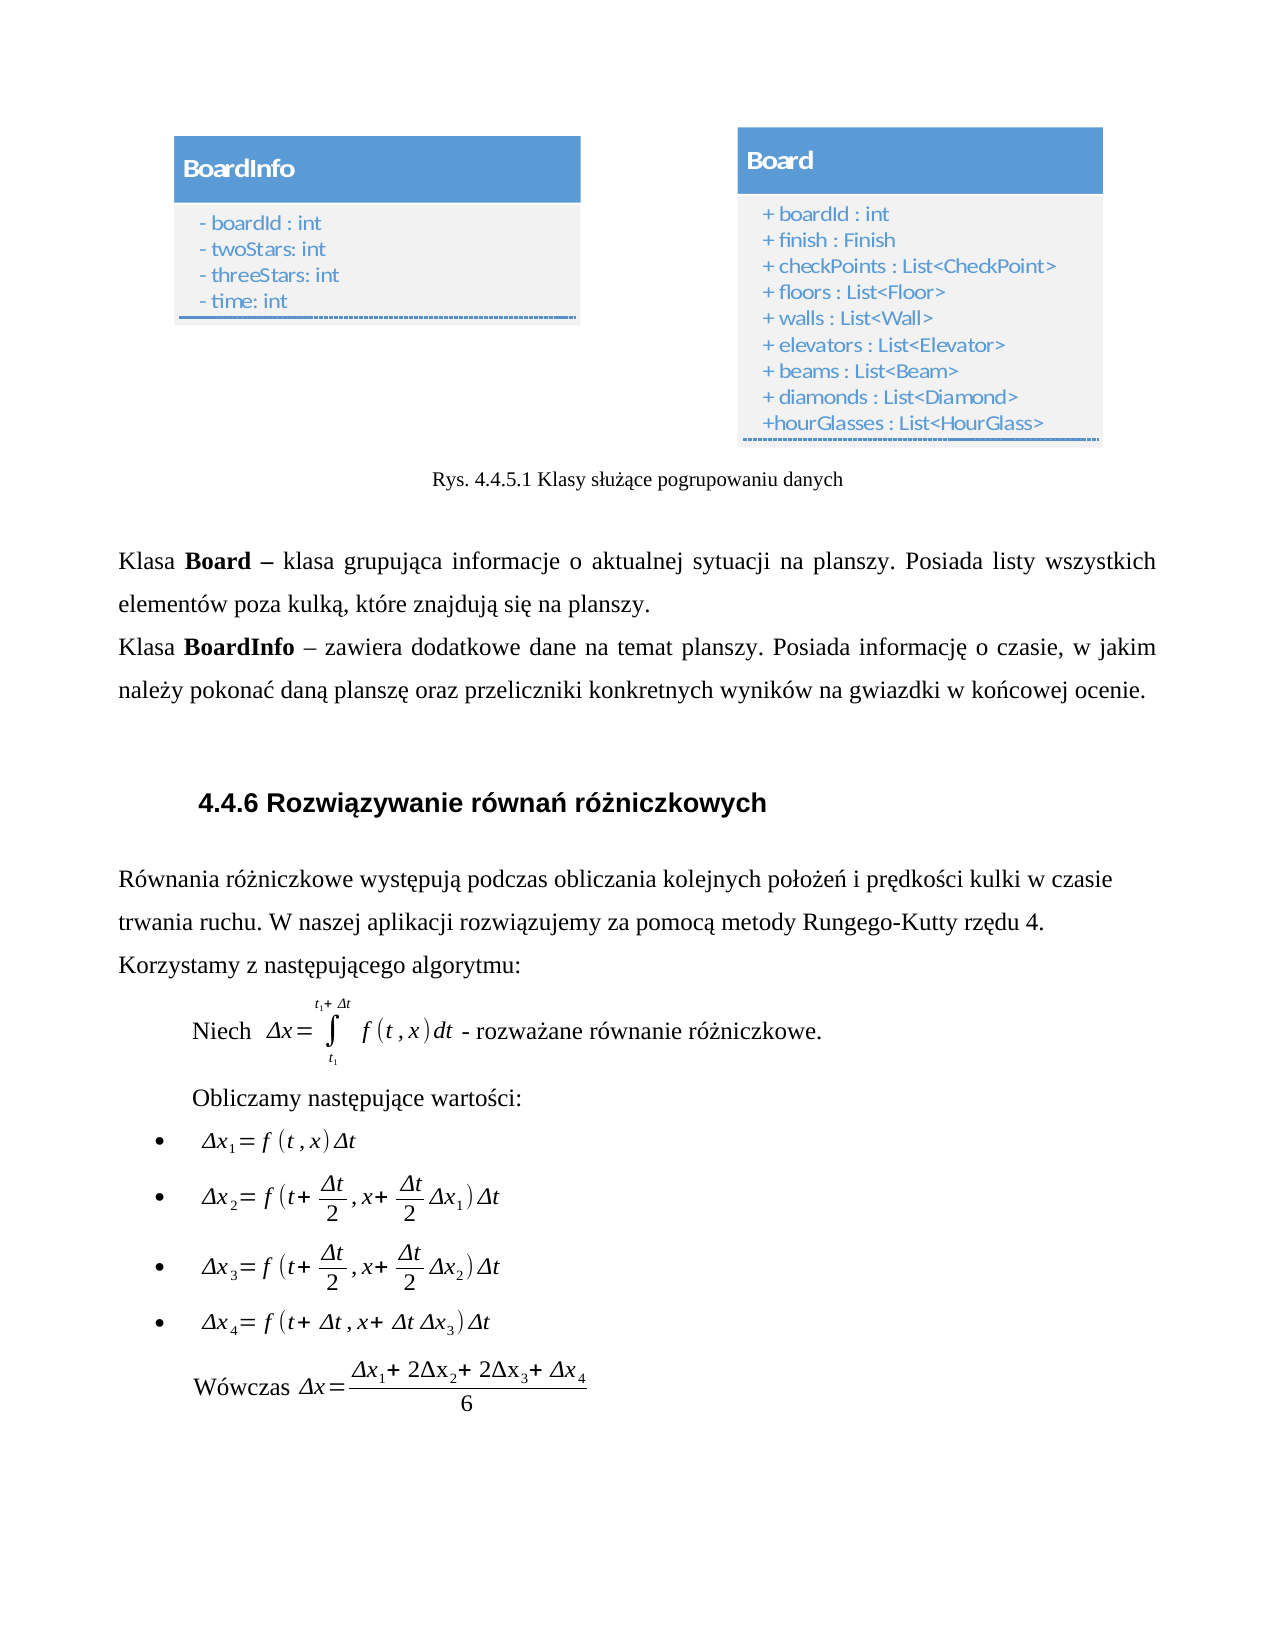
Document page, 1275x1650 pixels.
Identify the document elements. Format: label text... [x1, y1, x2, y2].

text Niech - rozważane równanie różniczkowe. Obliczamy następujące wartości: [118, 993, 1157, 1112]
text Równania różniczkowe występują podczas obliczania kolejnych położeń i prędkości kulki w czasie trwania ruchu. W naszej aplikacji rozwiązujemy za pomocą metody Rungego-Kutty rzędu 4. Korzystamy z następującego algorytmu: [118, 864, 1157, 979]
list Wówczas [156, 1308, 1157, 1417]
text Rys. 4.4.5.1 Klasy służące pogrupowaniu danych [118, 131, 1157, 491]
text Klasa Board – klasa grupująca informacje o aktualnej sytuacji na planszy. Posiada listy wszystkich elementów poza kulką, które znajdują się na planszy. [118, 546, 1157, 618]
subtitle Rozwiązywanie równań różniczkowych [191, 787, 1157, 818]
text Klasa BoardInfo – zawiera dodatkowe dane na temat planszy. Posiada informację o czasie, w jakim należy pokonać daną planszę oraz przeliczniki konkretnych wyników na gwiazdki w końcowej ocenie. [118, 632, 1157, 704]
